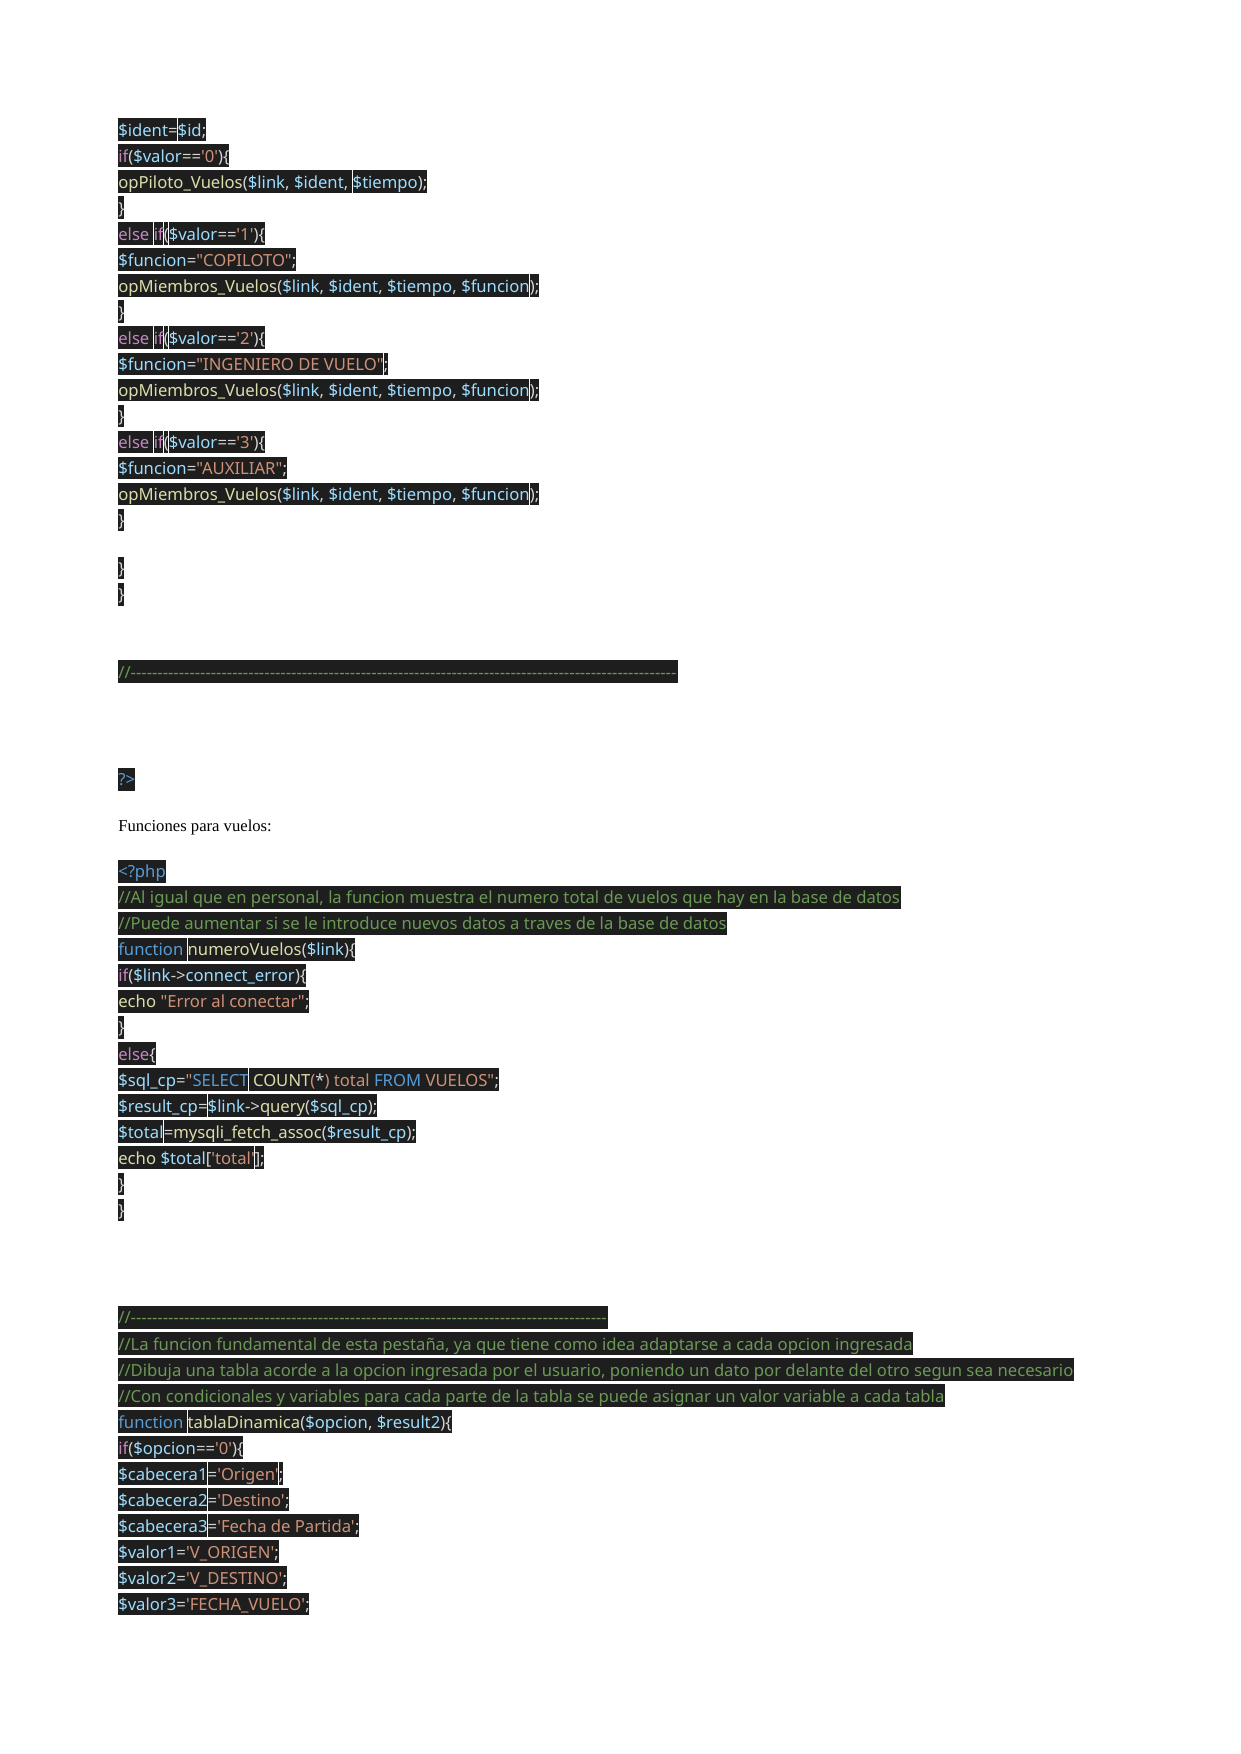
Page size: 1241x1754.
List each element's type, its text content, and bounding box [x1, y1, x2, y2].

text $cabecera1='Origen'; [118, 1462, 1122, 1485]
text //Dibuja una tabla acorde a la opcion ingresada por el usuario, poniendo un dato por delante del otro segun sea necesario [118, 1358, 1122, 1381]
text echo "Error al conectar"; [118, 990, 1122, 1013]
text $funcion="INGENIERO DE VUELO"; [118, 352, 1122, 375]
text } [118, 1016, 1122, 1039]
text //La funcion fundamental de esta pestaña, ya que tiene como idea adaptarse a cada opcion ingresada [118, 1332, 1122, 1355]
text else if($valor=='1'){ [118, 222, 1122, 245]
text $valor2='V_DESTINO'; [118, 1566, 1122, 1589]
text echo $total['total']; [118, 1146, 1122, 1169]
text $total=mysqli_fetch_assoc($result_cp); [118, 1120, 1122, 1143]
text <?php [118, 860, 1122, 883]
text } [118, 1172, 1122, 1195]
text $funcion="COPILOTO"; [118, 248, 1122, 271]
text //------------------------------------------------------------------------------------------------------ [118, 660, 1122, 683]
text if($valor=='0'){ [118, 144, 1122, 167]
text opMiembros_Vuelos($link, $ident, $tiempo, $funcion); [118, 483, 1122, 505]
text //Con condicionales y variables para cada parte de la tabla se puede asignar un valor variable a cada tabla [118, 1384, 1122, 1407]
text $valor3='FECHA_VUELO'; [118, 1592, 1122, 1615]
text function numeroVuelos($link){ [118, 938, 1122, 961]
text $valor1='V_ORIGEN'; [118, 1540, 1122, 1563]
text if($opcion=='0'){ [118, 1436, 1122, 1459]
text opMiembros_Vuelos($link, $ident, $tiempo, $funcion); [118, 274, 1122, 297]
text $cabecera2='Destino'; [118, 1488, 1122, 1511]
text } [118, 1198, 1122, 1221]
text else{ [118, 1042, 1122, 1065]
text } [118, 300, 1122, 323]
text $cabecera3='Fecha de Partida'; [118, 1514, 1122, 1537]
text else if($valor=='2'){ [118, 326, 1122, 349]
text //Puede aumentar si se le introduce nuevos datos a traves de la base de datos [118, 912, 1122, 935]
text $result_cp=$link->query($sql_cp); [118, 1094, 1122, 1117]
text } [118, 196, 1122, 219]
text } [118, 404, 1122, 427]
text } [118, 583, 1122, 606]
text $sql_cp="SELECT COUNT(*) total FROM VUELOS"; [118, 1068, 1122, 1091]
text } [118, 509, 1122, 531]
text $funcion="AUXILIAR"; [118, 457, 1122, 479]
text else if($valor=='3'){ [118, 431, 1122, 453]
text opPiloto_Vuelos($link, $ident, $tiempo); [118, 170, 1122, 193]
text Funciones para vuelos: [118, 816, 1122, 835]
text function tablaDinamica($opcion, $result2){ [118, 1410, 1122, 1433]
text opMiembros_Vuelos($link, $ident, $tiempo, $funcion); [118, 378, 1122, 401]
text ?> [118, 768, 1122, 791]
text //----------------------------------------------------------------------------------------- [118, 1306, 1122, 1329]
text //Al igual que en personal, la funcion muestra el numero total de vuelos que hay en la base de datos [118, 886, 1122, 909]
text $ident=$id; [118, 118, 1122, 141]
text } [118, 557, 1122, 579]
text if($link->connect_error){ [118, 964, 1122, 987]
